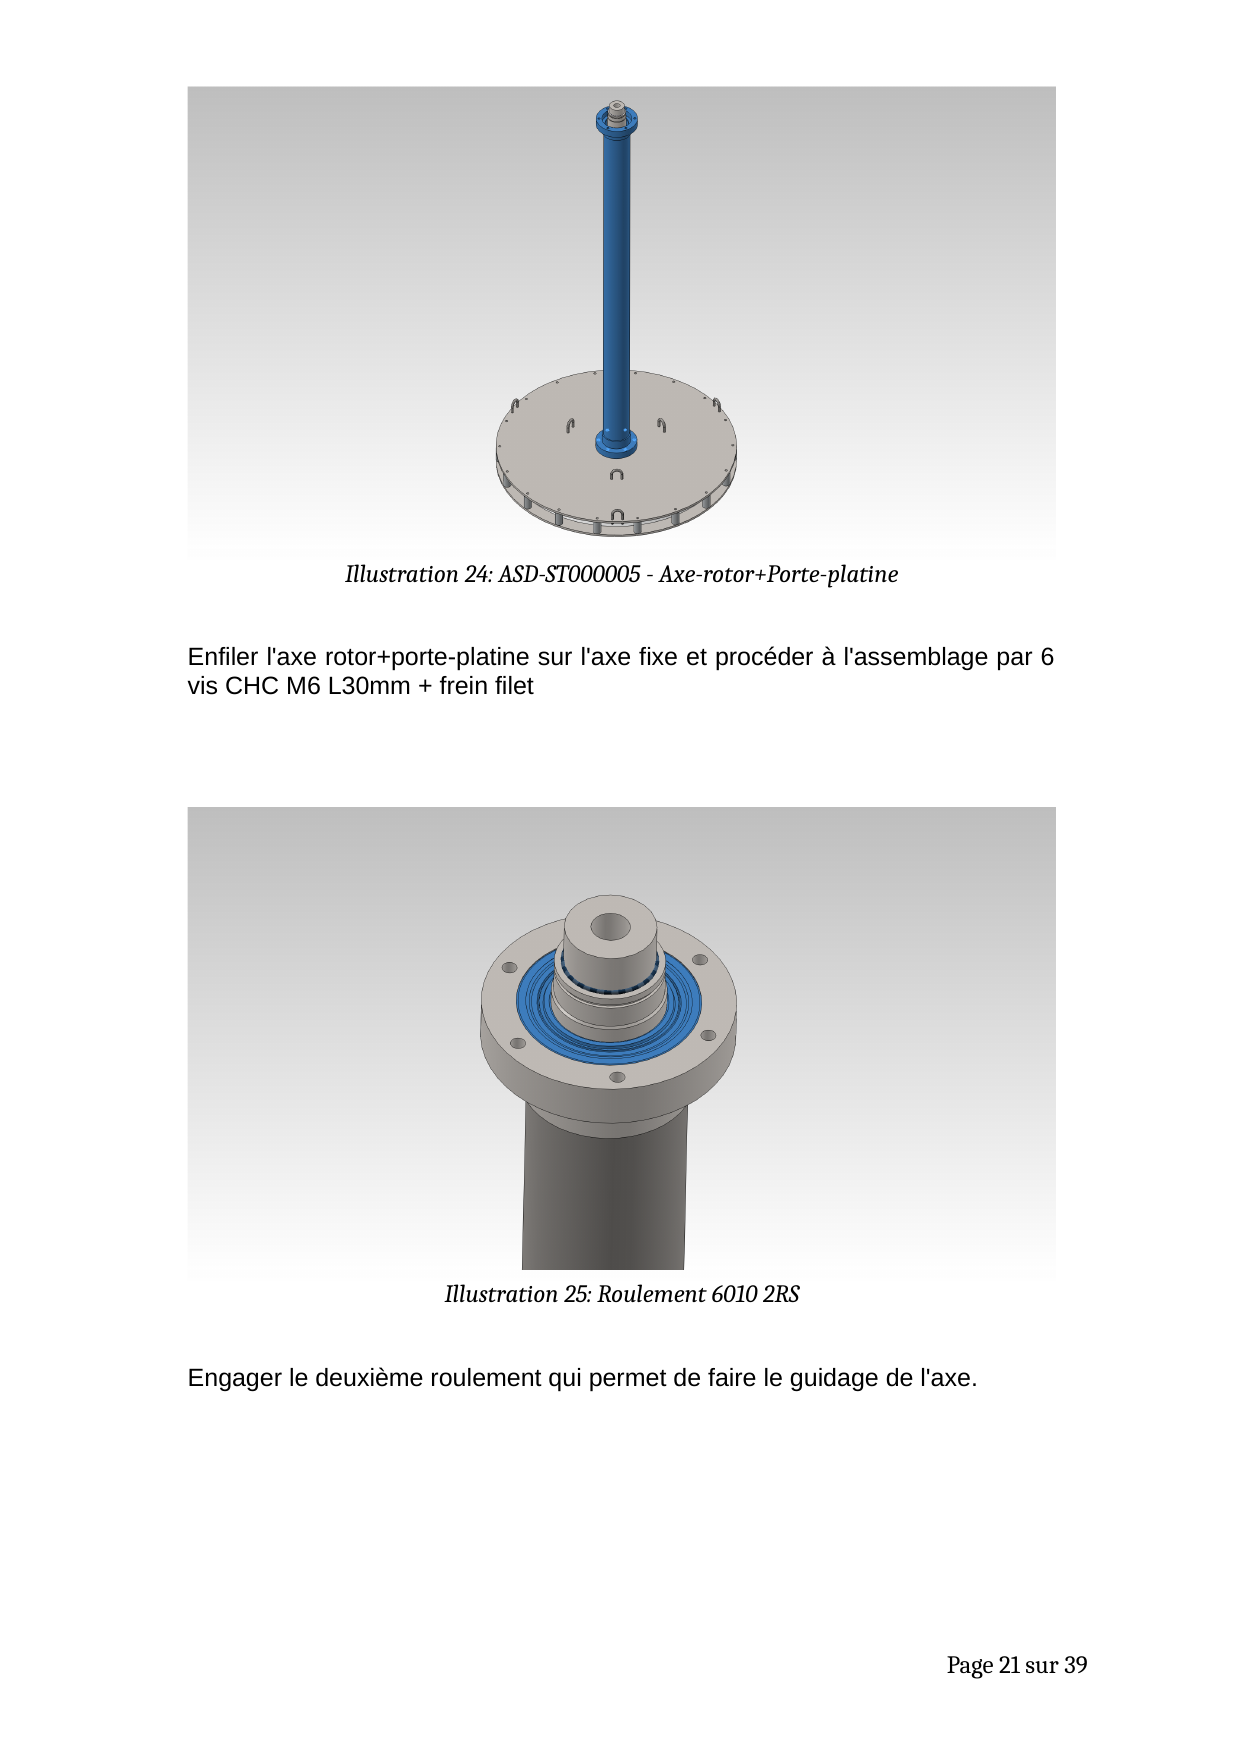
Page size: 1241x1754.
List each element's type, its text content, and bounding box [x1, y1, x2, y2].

text Illustration 25: Roulement 6010 2RS [187, 1281, 1056, 1309]
text Illustration 24: ASD-ST000005 - Axe-rotor+Porte-platine [187, 560, 1056, 588]
text Engager le deuxième roulement qui permet de faire le guidage de l'axe. [187, 1363, 1056, 1391]
text Enfiler l'axe rotor+porte-platine sur l'axe fixe et procéder à l'assemblage par 6 vis CHC M6 L30mm + frein filet [187, 642, 1056, 699]
picture [187, 86, 1056, 560]
picture [187, 807, 1056, 1281]
